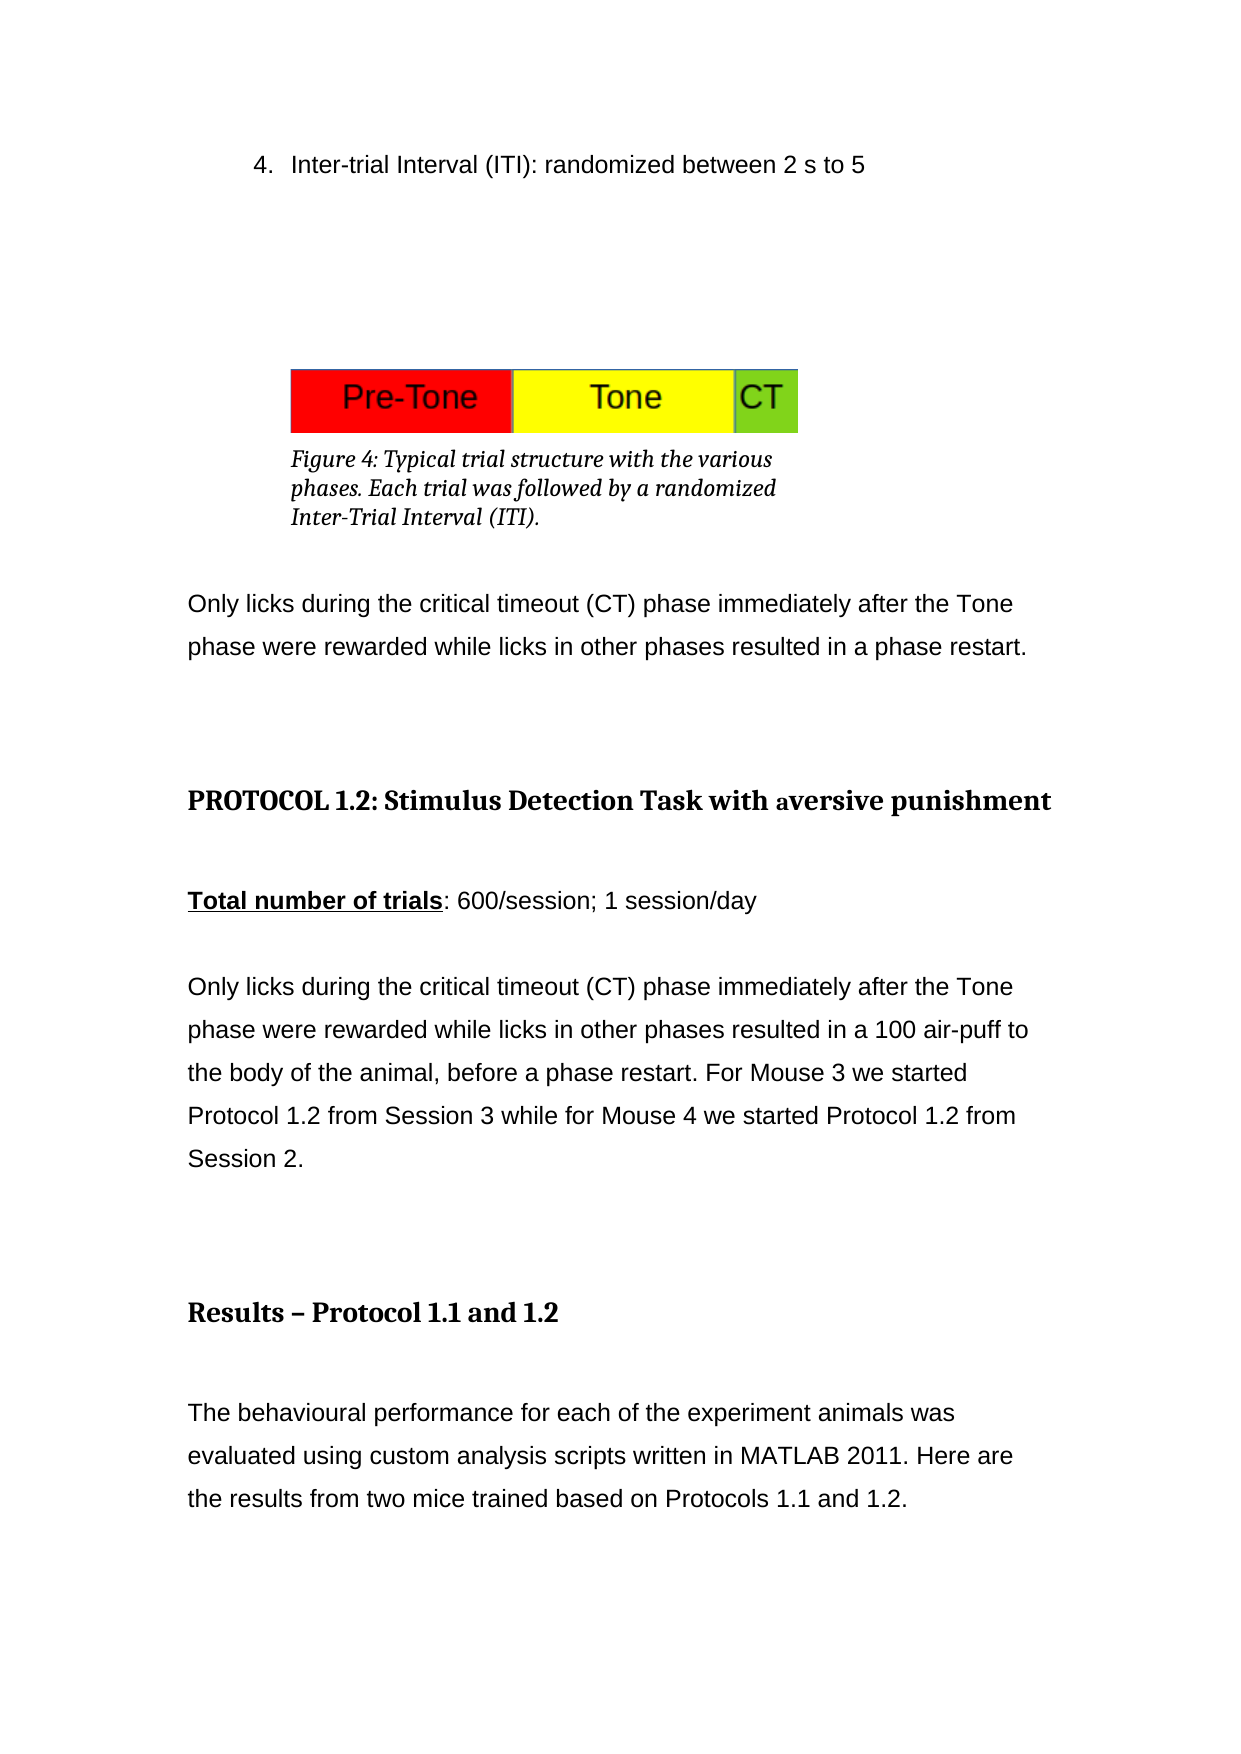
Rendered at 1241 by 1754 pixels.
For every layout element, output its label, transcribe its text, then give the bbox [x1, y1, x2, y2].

subtitle Results – Protocol 1.1 and 1.2 [187, 1296, 1053, 1330]
text Only licks during the critical timeout (CT) phase immediately after the Tone phase were rewarded while licks in other phases resulted in a phase restart. [187, 589, 1053, 661]
picture [290, 369, 798, 433]
list Inter-trial Interval (ITI): randomized between 2 s to 5 [253, 150, 1053, 531]
text The behavioural performance for each of the experiment animals was evaluated using custom analysis scripts written in MATLAB 2011. Here are the results from two mice trained based on Protocols 1.1 and 1.2. [187, 1398, 1053, 1513]
text Total number of trials: 600/session; 1 session/day [187, 886, 1053, 914]
list Figure 4: Typical trial structure with the various phases. Each trial was followed by a randomized Inter-Trial Interval (ITI). [291, 433, 798, 531]
subtitle PROTOCOL 1.2: Stimulus Detection Task with aversive punishment [187, 784, 1053, 817]
text Only licks during the critical timeout (CT) phase immediately after the Tone phase were rewarded while licks in other phases resulted in a 100 air-puff to the body of the animal, before a phase restart. For Mouse 3 we started Protocol 1.2 from Session 3 while for Mouse 4 we started Protocol 1.2 from Session 2. [187, 972, 1053, 1173]
